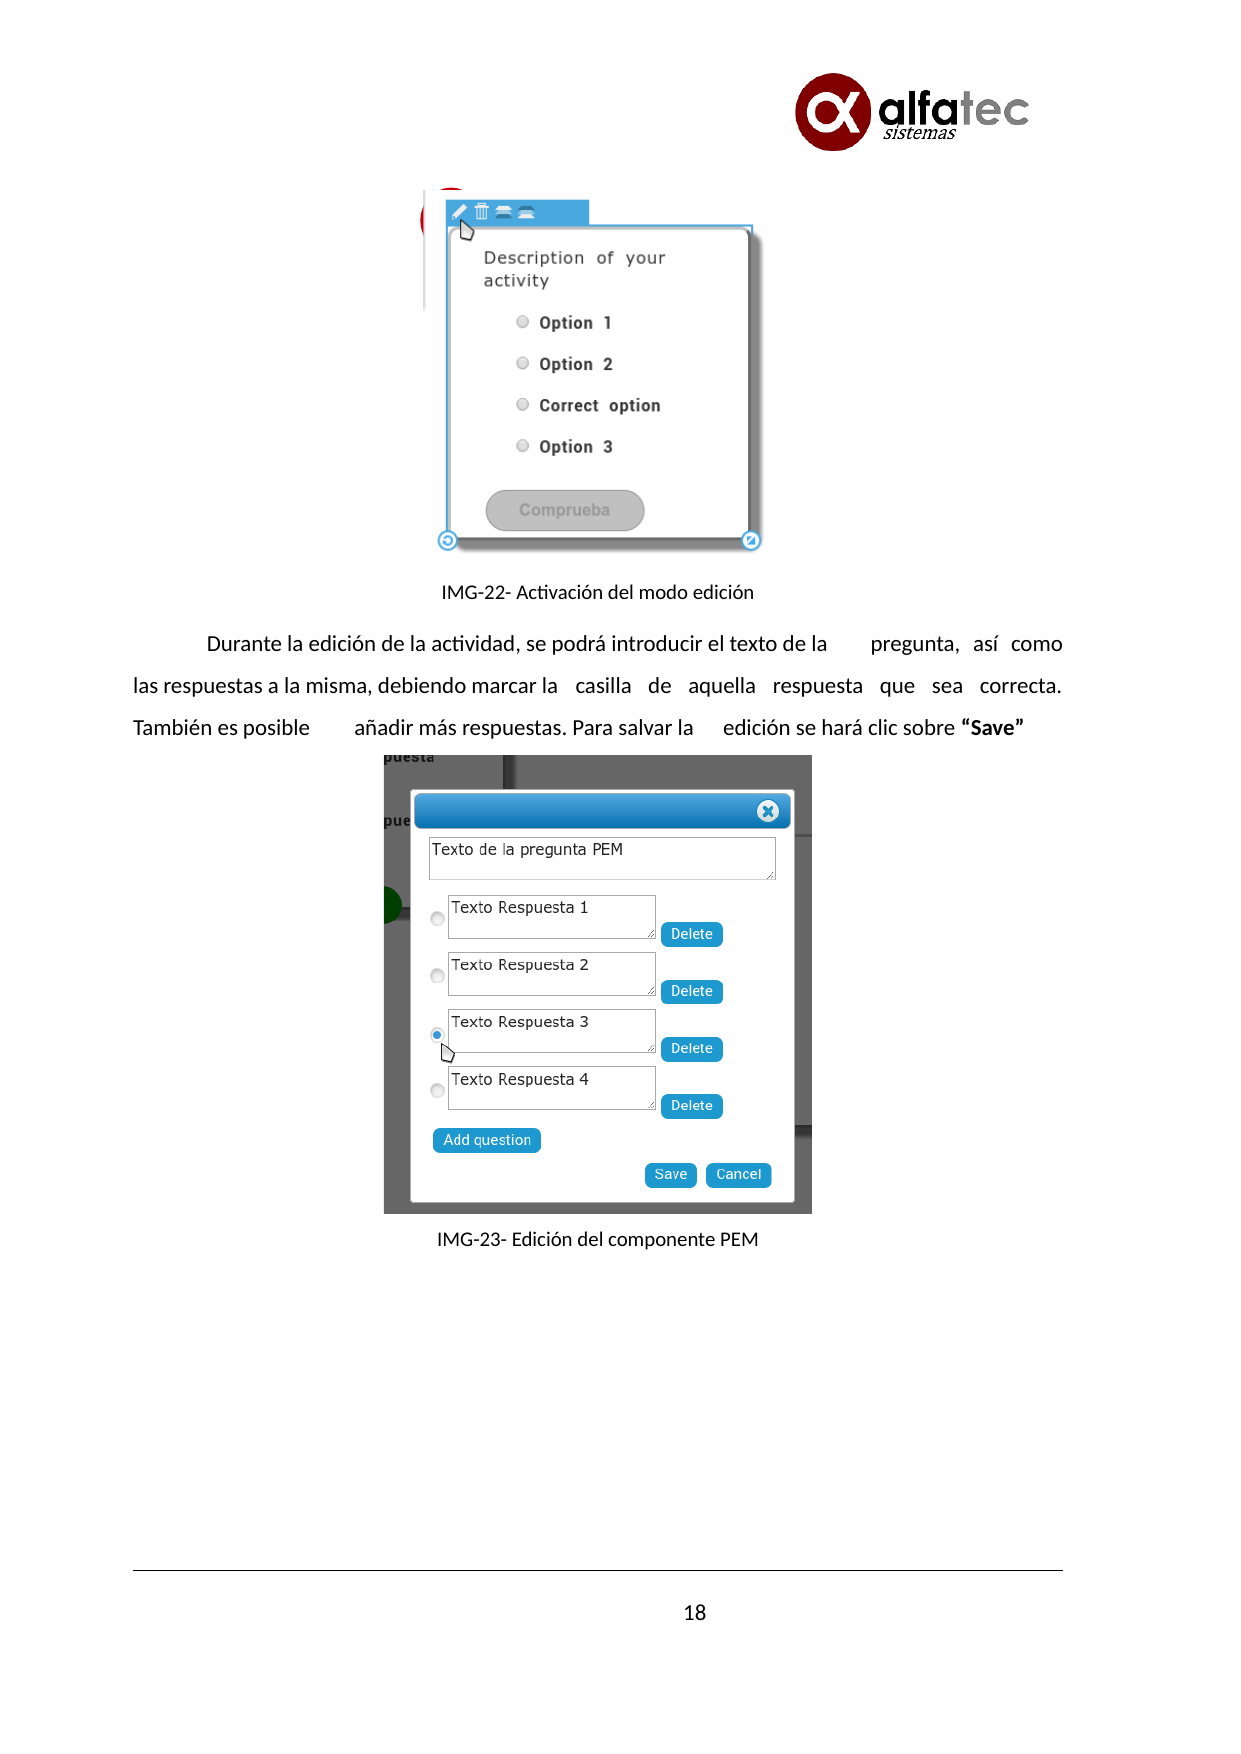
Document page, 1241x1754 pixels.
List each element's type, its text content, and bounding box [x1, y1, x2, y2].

picture [540, 190, 708, 567]
text IMG-22- Activación del modo edición [133, 191, 1063, 604]
text IMG-23- Edición del componente PEM [133, 768, 1063, 1251]
picture [482, 755, 710, 1214]
text Durante la edición de la actividad, se podrá introducir el texto de la pregunta, así como las respuestas a la misma, debiendo marcar la casilla de aquella respuesta que sea correcta. También es posible añadir más respuestas. Para salvar la edición se hará clic sobre “Save” [133, 629, 1063, 742]
picture [795, 73, 1031, 151]
